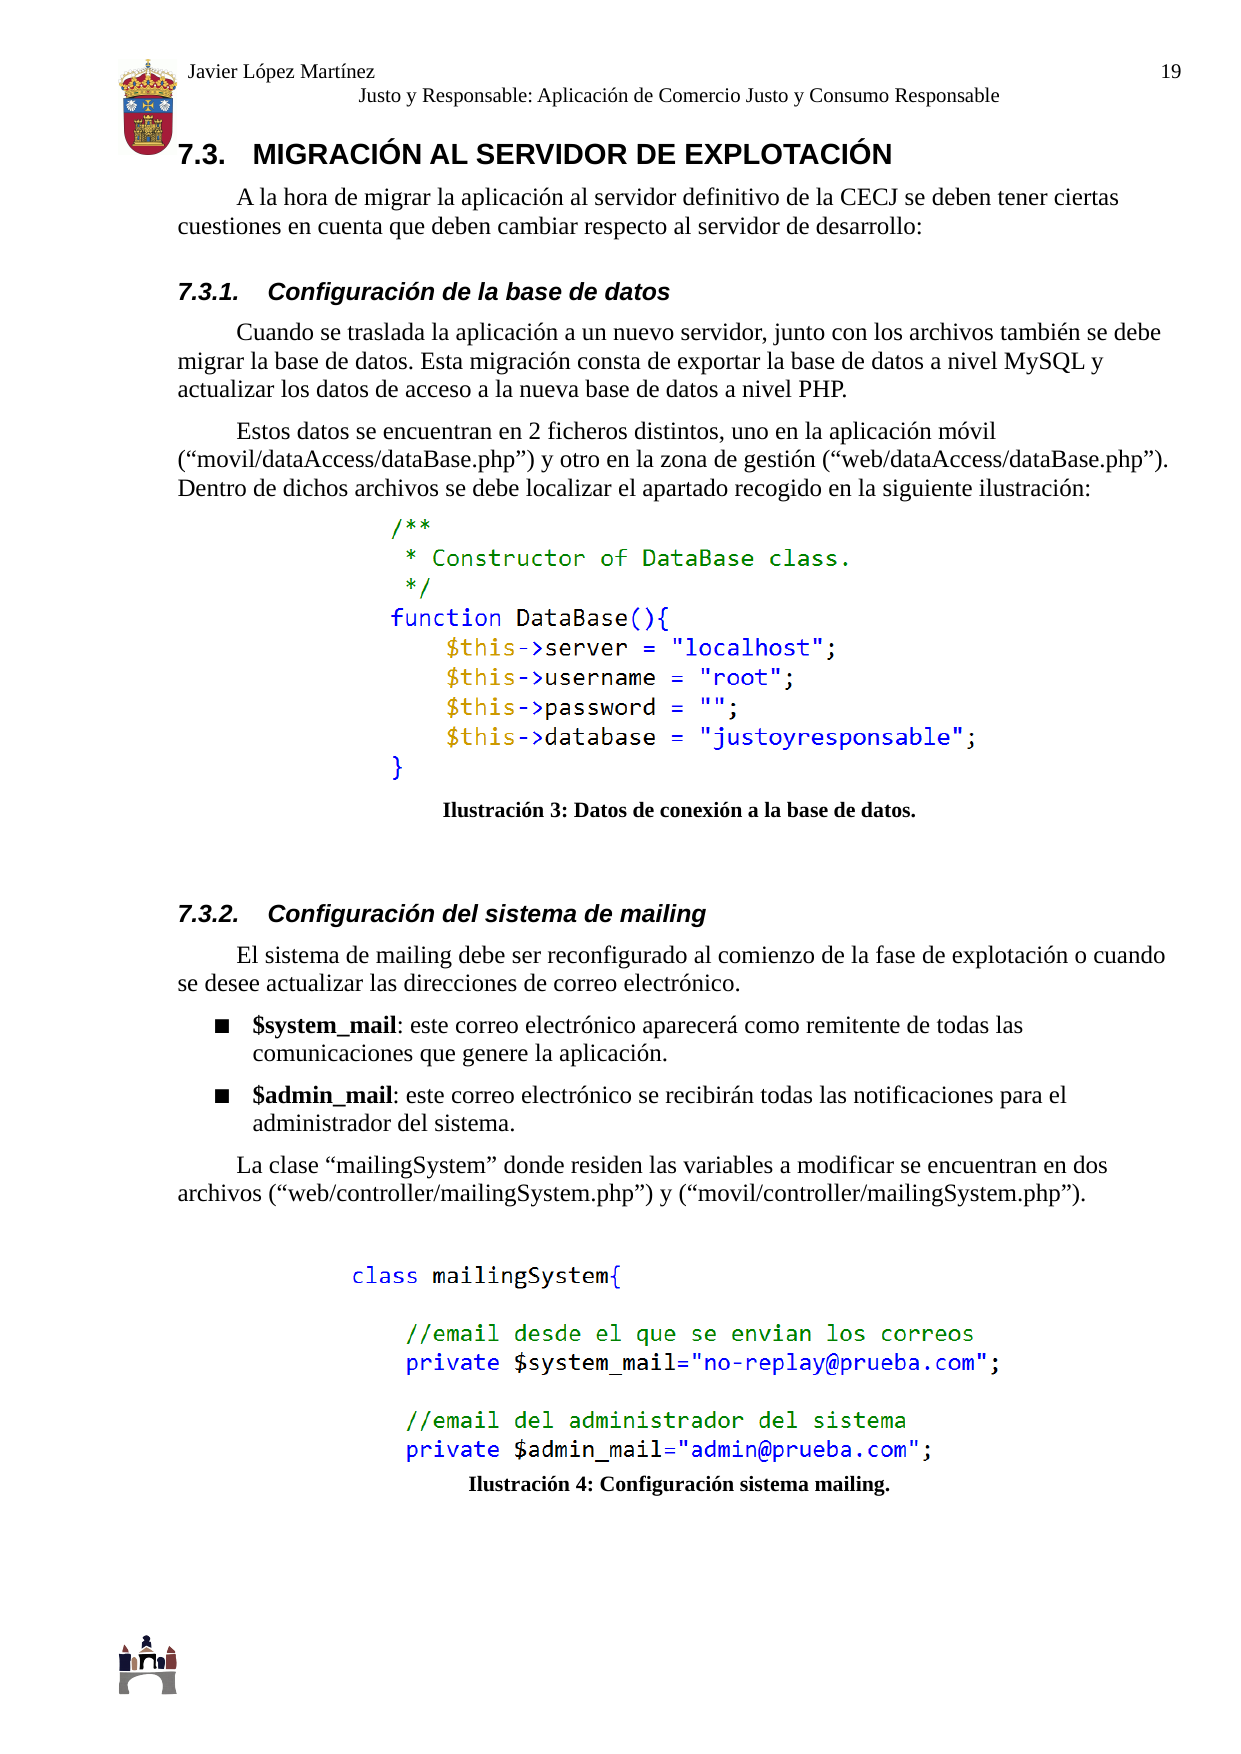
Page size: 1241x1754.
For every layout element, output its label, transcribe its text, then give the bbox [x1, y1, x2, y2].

text Cuando se traslada la aplicación a un nuevo servidor, junto con los archivos también se debe migrar la base de datos. Esta migración consta de exportar la base de datos a nivel MySQL y actualizar los datos de acceso a la nueva base de datos a nivel PHP. [177, 317, 1181, 403]
text Ilustración 4: Configuración sistema mailing. [349, 1471, 1009, 1496]
subtitle MIGRACIÓN AL SERVIDOR DE EXPLOTACIÓN [177, 137, 1181, 170]
list $system_mail: este correo electrónico aparecerá como remitente de todas las comunicaciones que genere la aplicación. [215, 1010, 1181, 1067]
list $admin_mail: este correo electrónico se recibirán todas las notificaciones para el administrador del sistema. [215, 1080, 1181, 1137]
text Estos datos se encuentran en 2 ficheros distintos, uno en la aplicación móvil (“movil/dataAccess/dataBase.php”) y otro en la zona de gestión (“web/dataAccess/dataBase.php”). Dentro de dichos archivos se debe localizar el apartado recogido en la siguiente ilustración: [177, 416, 1181, 502]
text Ilustración 3: Datos de conexión a la base de datos. [373, 797, 986, 822]
subtitle Configuración del sistema de mailing [177, 899, 1181, 928]
subtitle Configuración de la base de datos [177, 277, 1181, 305]
text A la hora de migrar la aplicación al servidor definitivo de la CECJ se deben tener ciertas cuestiones en cuenta que deben cambiar respecto al servidor de desarrollo: [177, 182, 1181, 239]
picture [349, 1261, 1009, 1471]
picture [118, 1634, 178, 1695]
picture [118, 59, 178, 155]
text La clase “mailingSystem” donde residen las variables a modificar se encuentran en dos archivos (“web/controller/mailingSystem.php”) y (“movil/controller/mailingSystem.php”). [177, 1150, 1181, 1207]
picture [372, 514, 986, 797]
text El sistema de mailing debe ser reconfigurado al comienzo de la fase de explotación o cuando se desee actualizar las direcciones de correo electrónico. [177, 940, 1181, 997]
